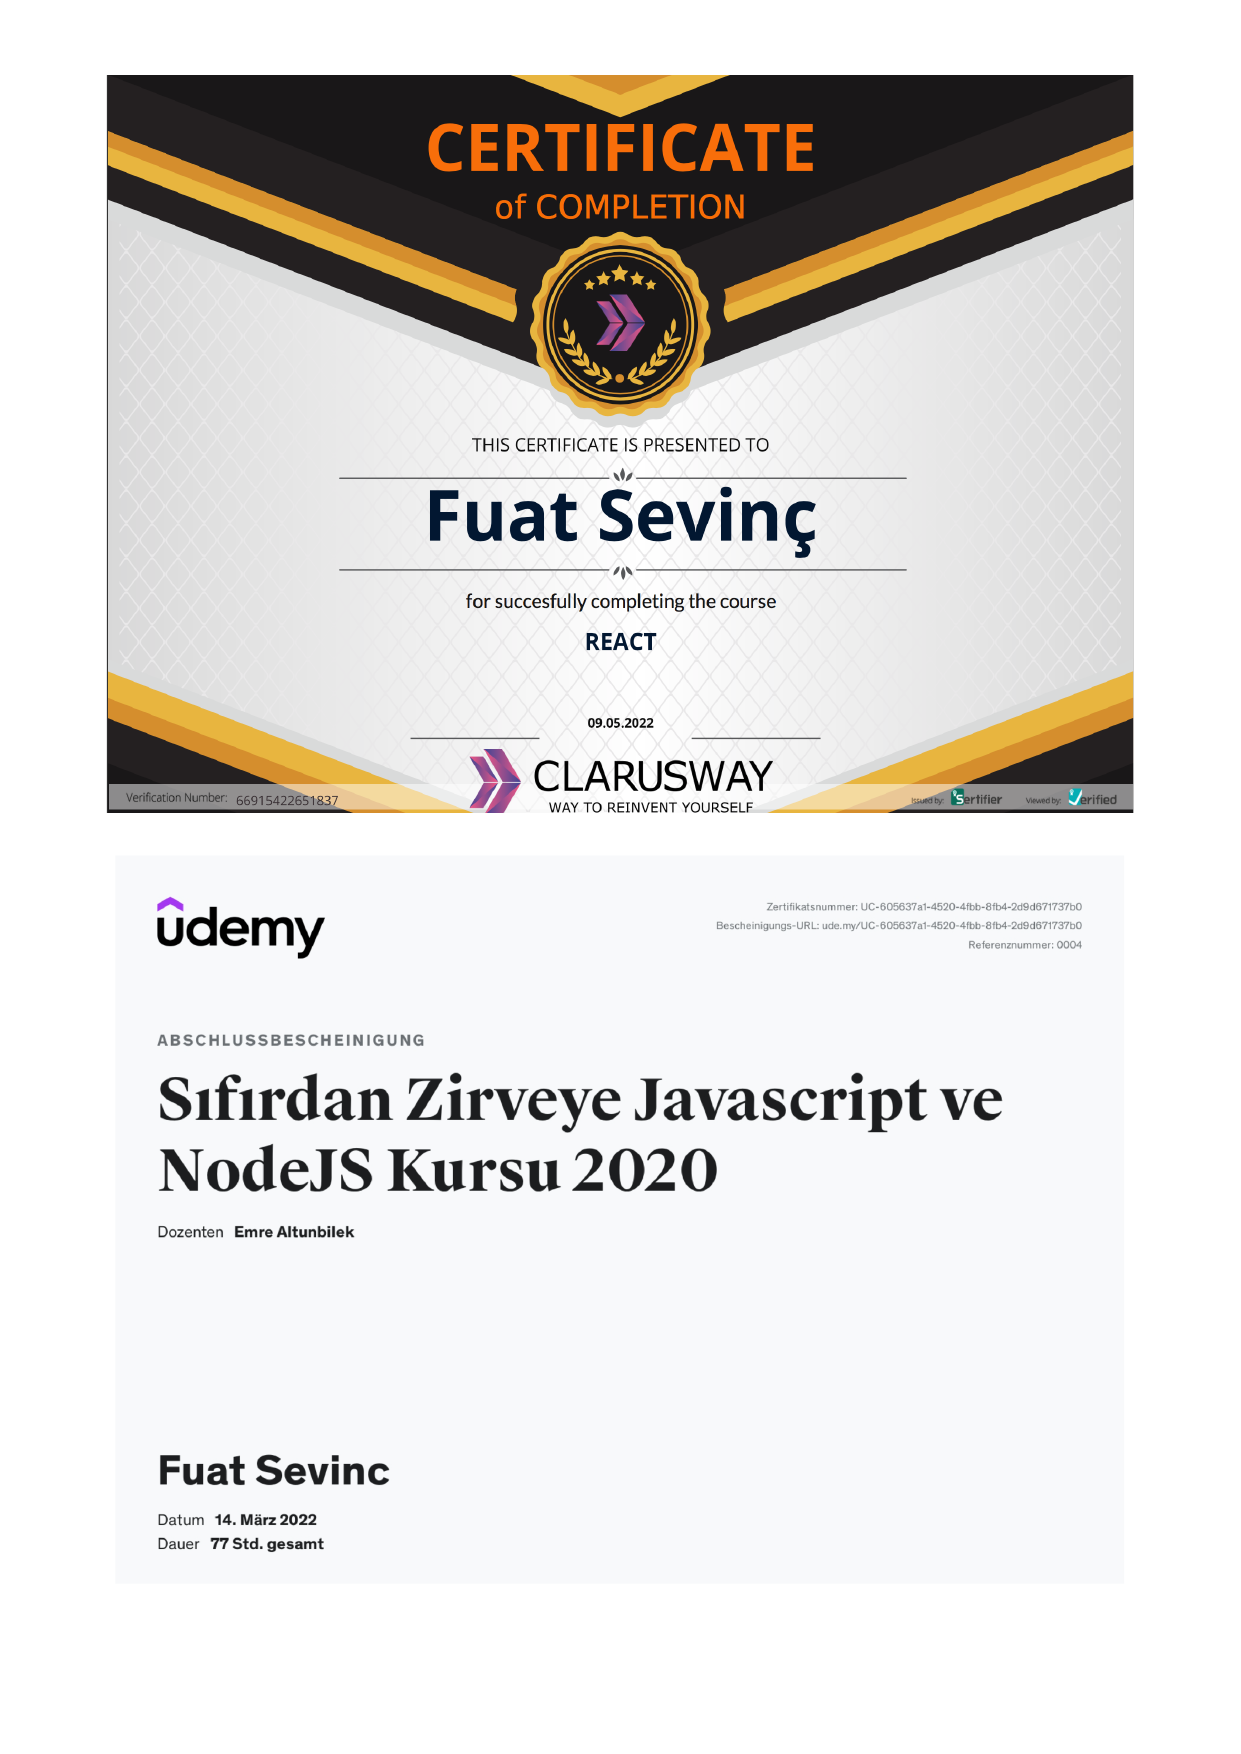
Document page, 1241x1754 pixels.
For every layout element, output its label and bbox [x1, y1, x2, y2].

picture [106, 75, 1134, 813]
picture [114, 855, 1126, 1585]
